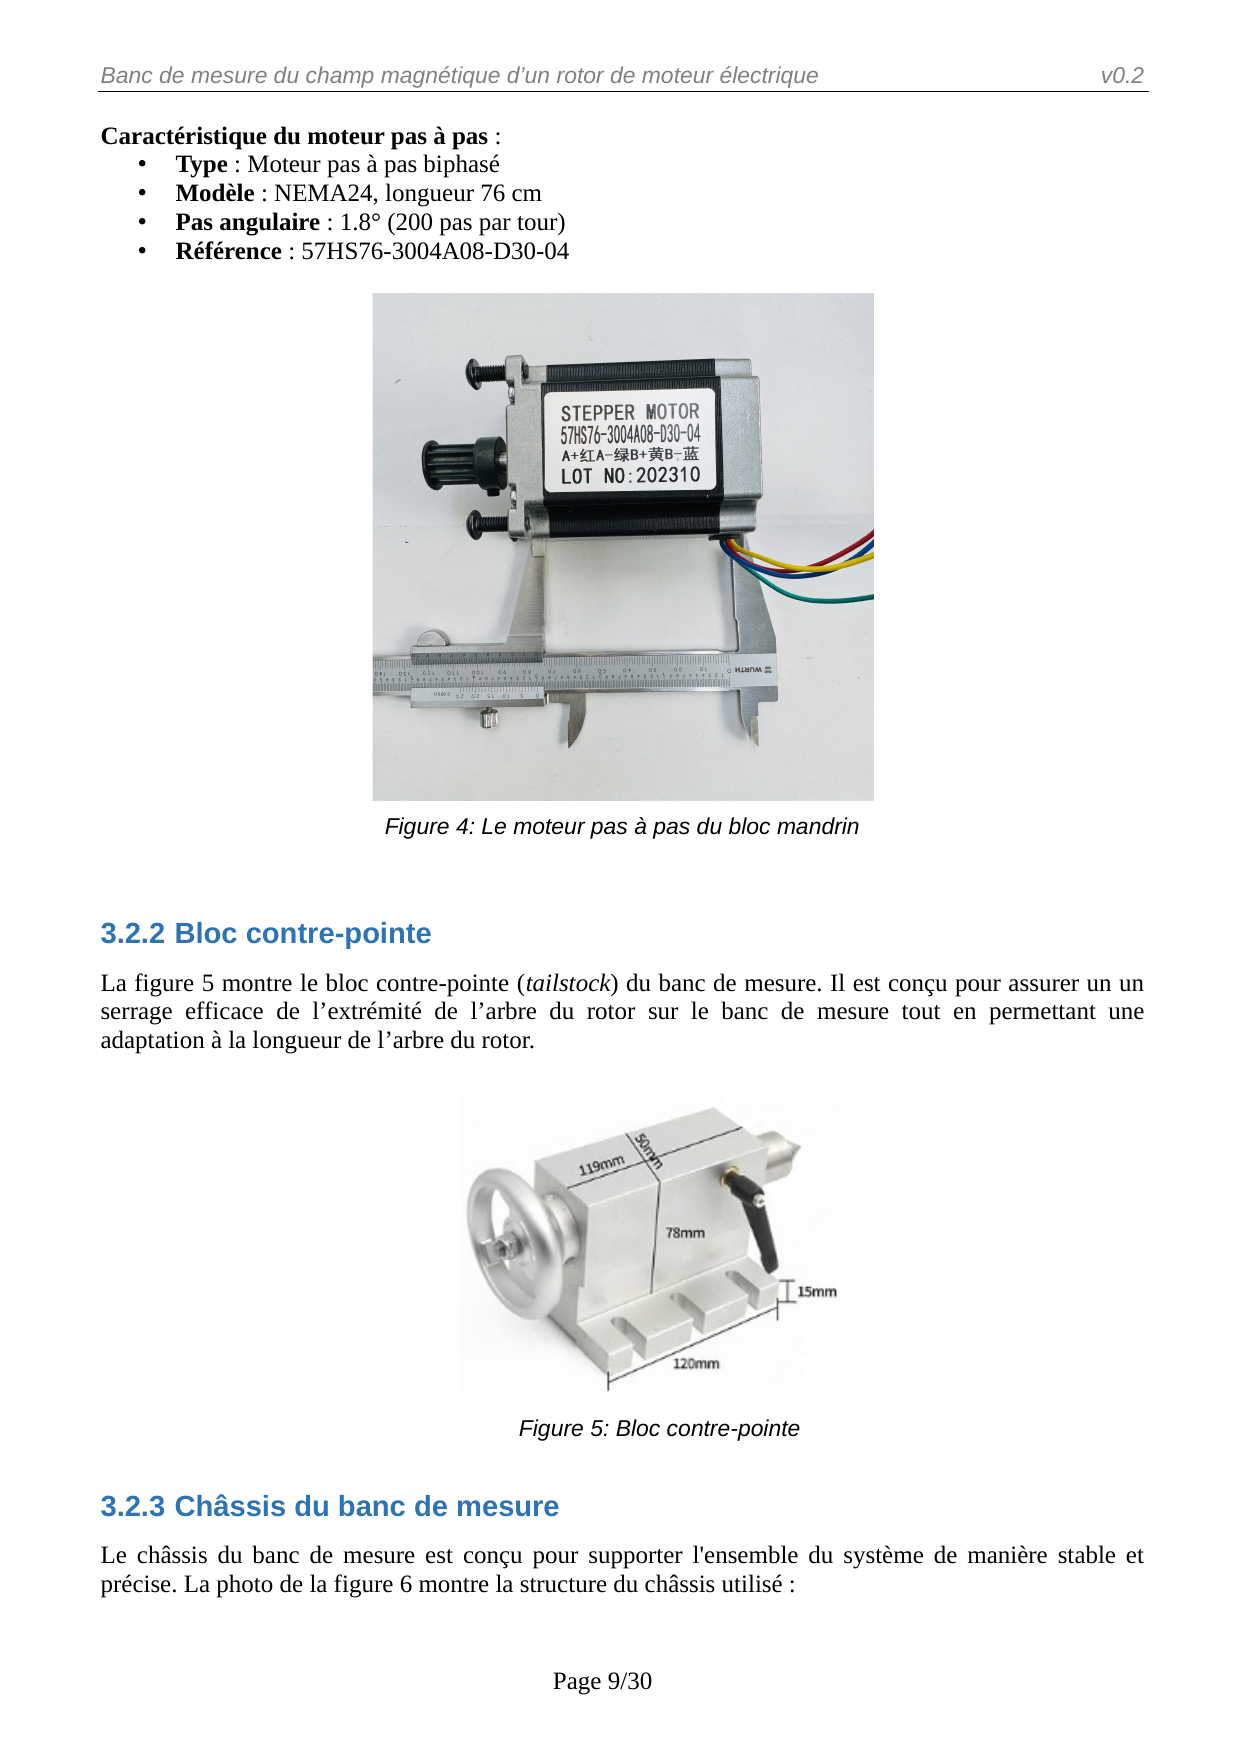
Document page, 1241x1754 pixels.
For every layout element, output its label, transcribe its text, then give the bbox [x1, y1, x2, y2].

list Figure 4: Le moteur pas à pas du bloc mandrin [370, 306, 876, 840]
picture [451, 1066, 870, 1403]
text Caractéristique du moteur pas à pas : [100, 121, 1146, 149]
list Référence : 57HS76-3004A08-D30-04 [138, 236, 1146, 264]
list Figure 5: Bloc contre-pointe [451, 1403, 870, 1441]
text La figure 5 montre le bloc contre-pointe (tailstock) du banc de mesure. Il est conçu pour assurer un un serrage efficace de l’extrémité de l’arbre du rotor sur le banc de mesure tout en permettant une adaptation à la longueur de l’arbre du rotor. [100, 968, 1146, 1054]
subtitle Châssis du banc de mesure [100, 1489, 1146, 1522]
list Type : Moteur pas à pas biphasé [138, 149, 1146, 178]
subtitle Bloc contre-pointe [100, 916, 1146, 950]
list Pas angulaire : 1.8° (200 pas par tour) [138, 207, 1146, 236]
picture [372, 293, 874, 801]
list Le châssis du banc de mesure est conçu pour supporter l'ensemble du système de manière stable et précise. La photo de la figure 6 montre la structure du châssis utilisé : [63, 1540, 1146, 1597]
list Modèle : NEMA24, longueur 76 cm [138, 178, 1146, 207]
